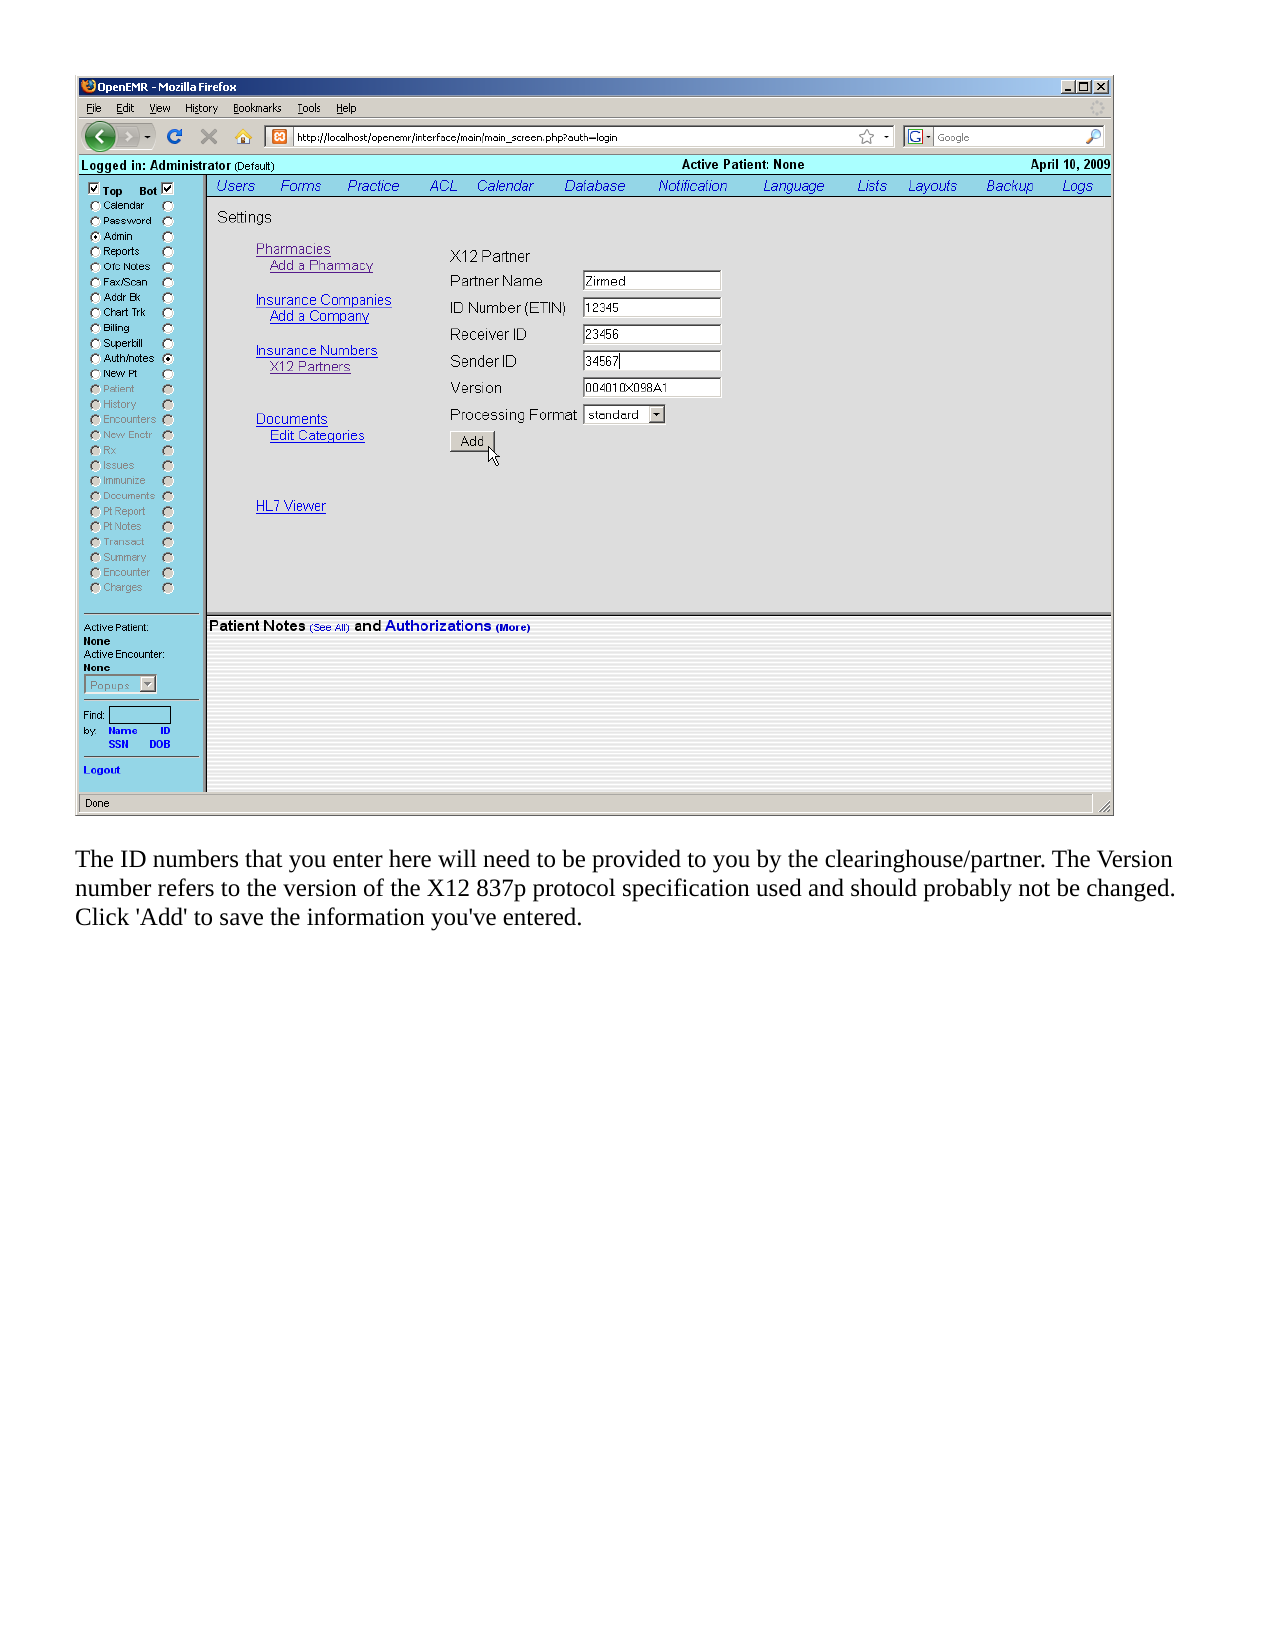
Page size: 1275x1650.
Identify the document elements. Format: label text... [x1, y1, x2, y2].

picture [75, 75, 1114, 816]
text The ID numbers that you enter here will need to be provided to you by the clearinghouse/partner. The Version number refers to the version of the X12 837p protocol specification used and should probably not be changed. Click 'Add' to save the information you've entered. [75, 844, 1200, 930]
